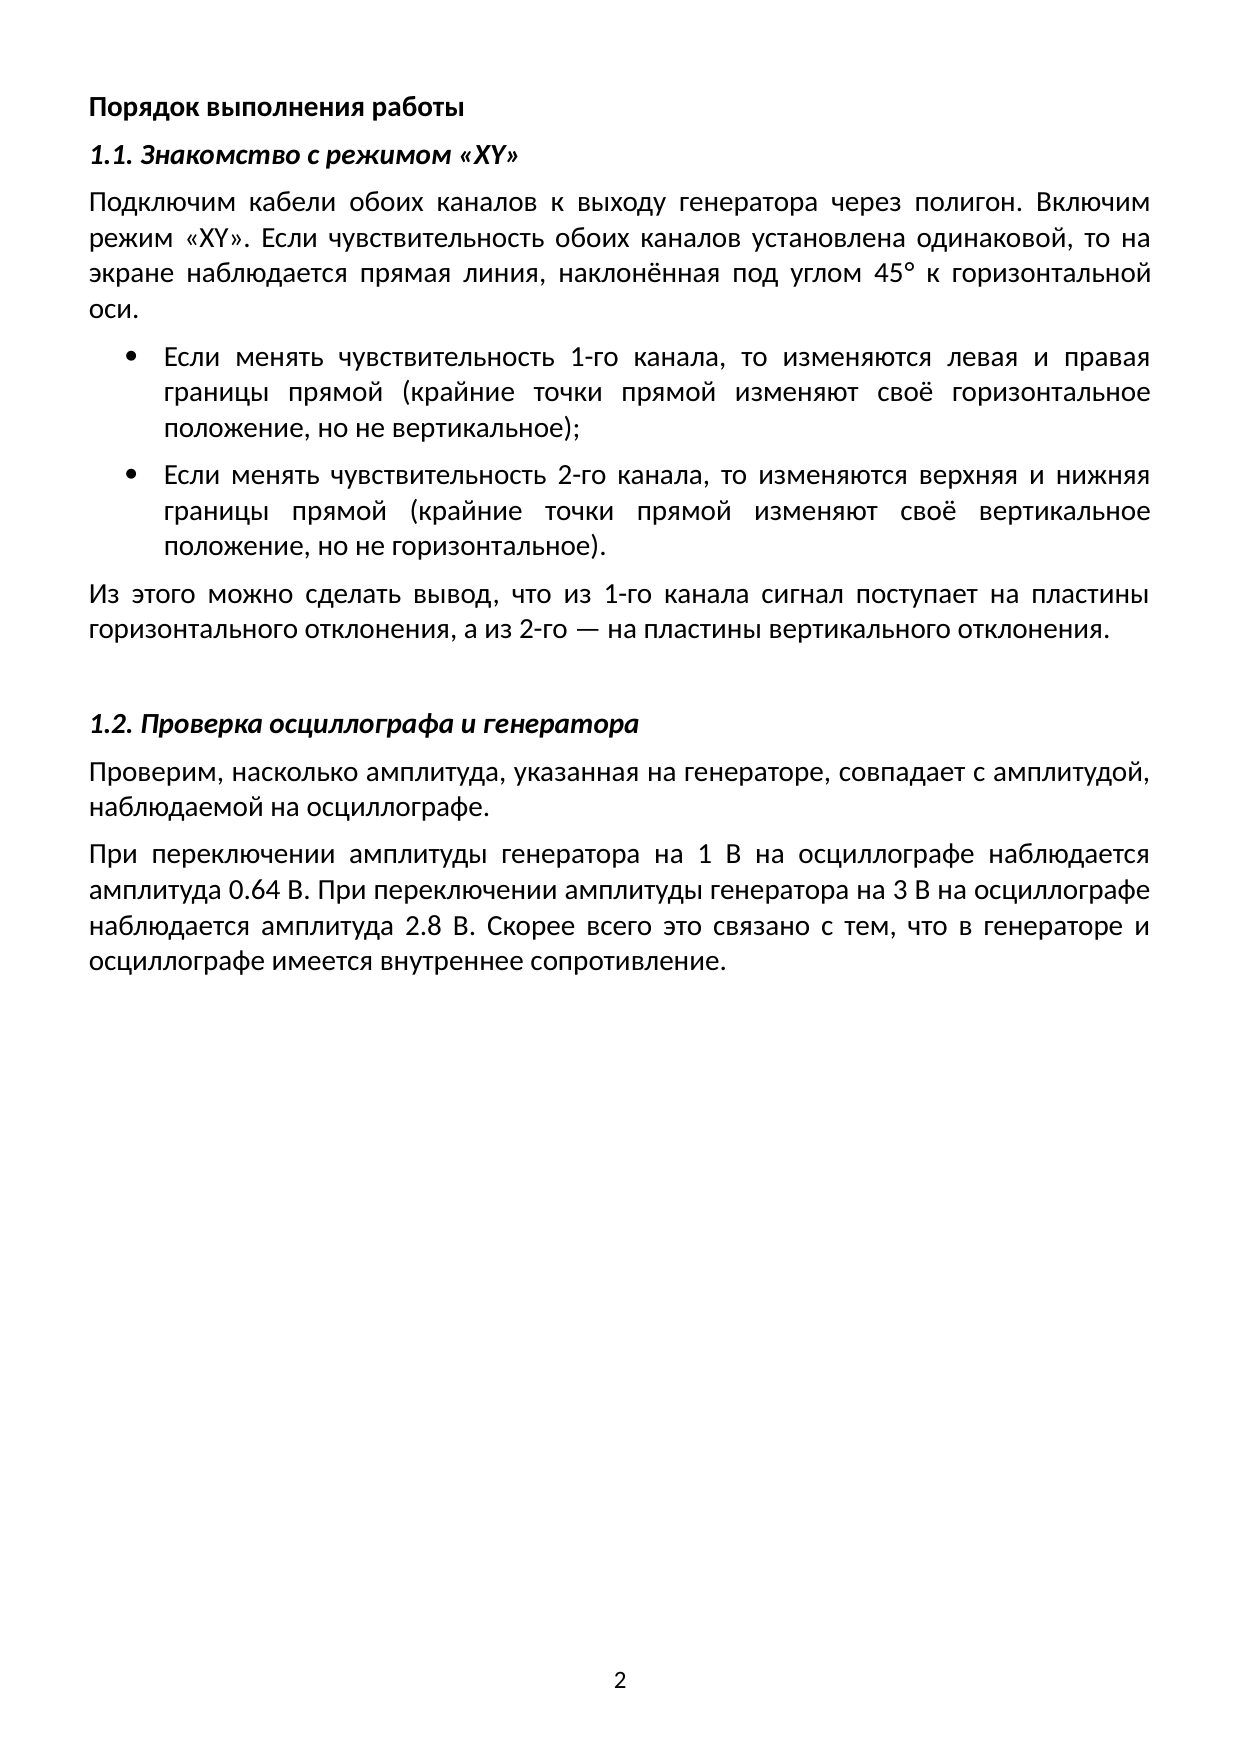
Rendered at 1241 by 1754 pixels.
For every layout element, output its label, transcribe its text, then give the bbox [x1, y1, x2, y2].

subtitle 1.1. Знакомство с режимом «XY» [88, 136, 1152, 172]
list Если менять чувствительность 1-го канала, то изменяются левая и правая границы прямой (крайние точки прямой изменяют своё горизонтальное положение, но не вертикальное); [126, 338, 1152, 444]
text Подключим кабели обоих каналов к выходу генератора через полигон. Включим режим «XY». Если чувствительность обоих каналов установлена одинаковой, то на экране наблюдается прямая линия, наклонённая под углом 45° к горизонтальной оси. [88, 183, 1152, 326]
list Если менять чувствительность 2-го канала, то изменяются верхняя и нижняя границы прямой (крайние точки прямой изменяют своё вертикальное положение, но не горизонтальное). [126, 456, 1152, 563]
text Проверим, насколько амплитуда, указанная на генераторе, совпадает с амплитудой, наблюдаемой на осциллографе. [88, 753, 1152, 824]
text Из этого можно сделать вывод, что из 1-го канала сигнал поступает на пластины горизонтального отклонения, а из 2-го — на пластины вертикального отклонения. [88, 575, 1152, 646]
subtitle Порядок выполнения работы [88, 88, 1152, 124]
subtitle 1.2. Проверка осциллографа и генератора [88, 705, 1152, 741]
text При переключении амплитуды генератора на 1 В на осциллографе наблюдается амплитуда 0.64 В. При переключении амплитуды генератора на 3 В на осциллографе наблюдается амплитуда 2.8 В. Скорее всего это связано с тем, что в генераторе и осциллографе имеется внутреннее сопротивление. [88, 836, 1152, 978]
